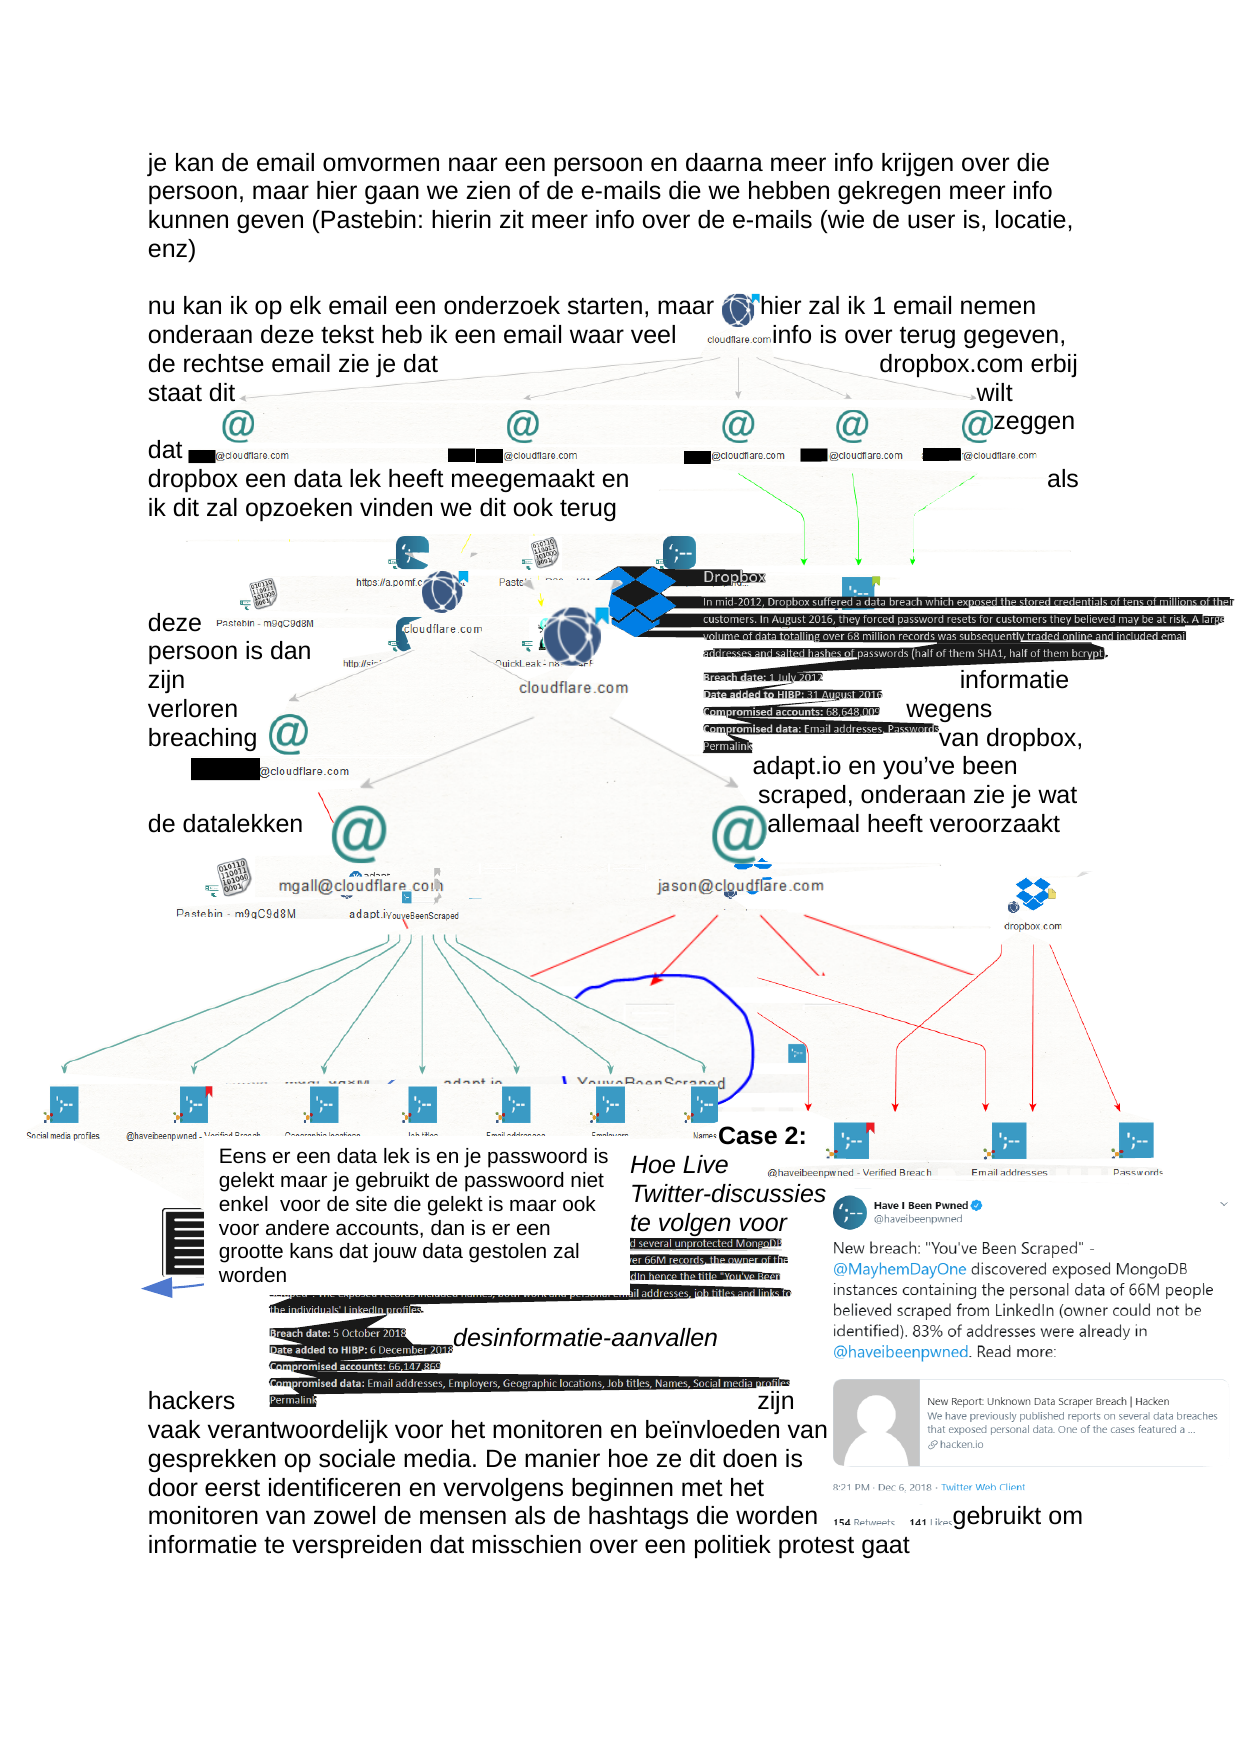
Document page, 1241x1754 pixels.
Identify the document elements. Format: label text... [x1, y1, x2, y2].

text Eens er een data lek is en je passwoord is gelekt maar je gebruikt de passwoord niet enkel voor de site die gelekt is maar ook voor andere accounts, dan is er een grootte kans dat jouw data gestolen zal worden [219, 1143, 615, 1287]
subtitle Case 2: Hoe Live Twitter-discussies te volgen voor desinformatie-aanvallen [370, 1112, 1051, 1351]
text deze persoon is dan zijn informatie verloren wegens breaching van dropbox, adapt.io en you’ve been scraped, onderaan zie je wat de datalekken allemaal heeft veroorzaakt [688, 660, 1093, 838]
text deze persoon is dan zijn informatie verloren wegens breaching van dropbox, adapt.io en you’ve been scraped, onderaan zie je wat de datalekken allemaal heeft veroorzaakt [567, 629, 935, 754]
text deze persoon is dan zijn informatie verloren wegens breaching van dropbox, adapt.io en you’ve been scraped, onderaan zie je wat de datalekken allemaal heeft veroorzaakt [148, 608, 398, 838]
subtitle Case 2: Hoe Live Twitter-discussies te volgen voor desinformatie-aanvallen [856, 1180, 1093, 1200]
text Hierna kan je veel doen, je kan de email omvormen naar een persoon en daarna meer info krijgen over die persoon, maar hier gaan we zien of de e-mails die we hebben gekregen meer info kunnen geven (Pastebin: hierin zit meer info over de e-mails (wie de user is, locatie, enz) [148, 148, 1093, 263]
subtitle Case 2: Hoe Live Twitter-discussies te volgen voor desinformatie-aanvallen [858, 1207, 1093, 1247]
subtitle Case 2: Hoe Live Twitter-discussies te volgen voor desinformatie-aanvallen [148, 1286, 385, 1351]
subtitle Case 2: Hoe Live Twitter-discussies te volgen voor desinformatie-aanvallen [148, 1181, 198, 1285]
text hackers zijn vaak verantwoordelijk voor het monitoren en beïnvloeden van gesprekken op sociale media. De manier hoe ze dit doen is door eerst identificeren en vervolgens beginnen met het monitoren van zowel de mensen als de hashtags die worden gebruikt om informatie te verspreiden dat misschien over een politiek protest gaat [148, 1386, 1093, 1559]
text nu kan ik op elk email een onderzoek starten, maar hier zal ik 1 email nemen onderaan deze tekst heb ik een email waar veel info is over terug gegeven, de rechtse email zie je dat dropbox.com erbij staat dit wilt zeggen dat dropbox een data lek heeft meegemaakt en als ik dit zal opzoeken vinden we dit ook terug [148, 291, 1093, 521]
